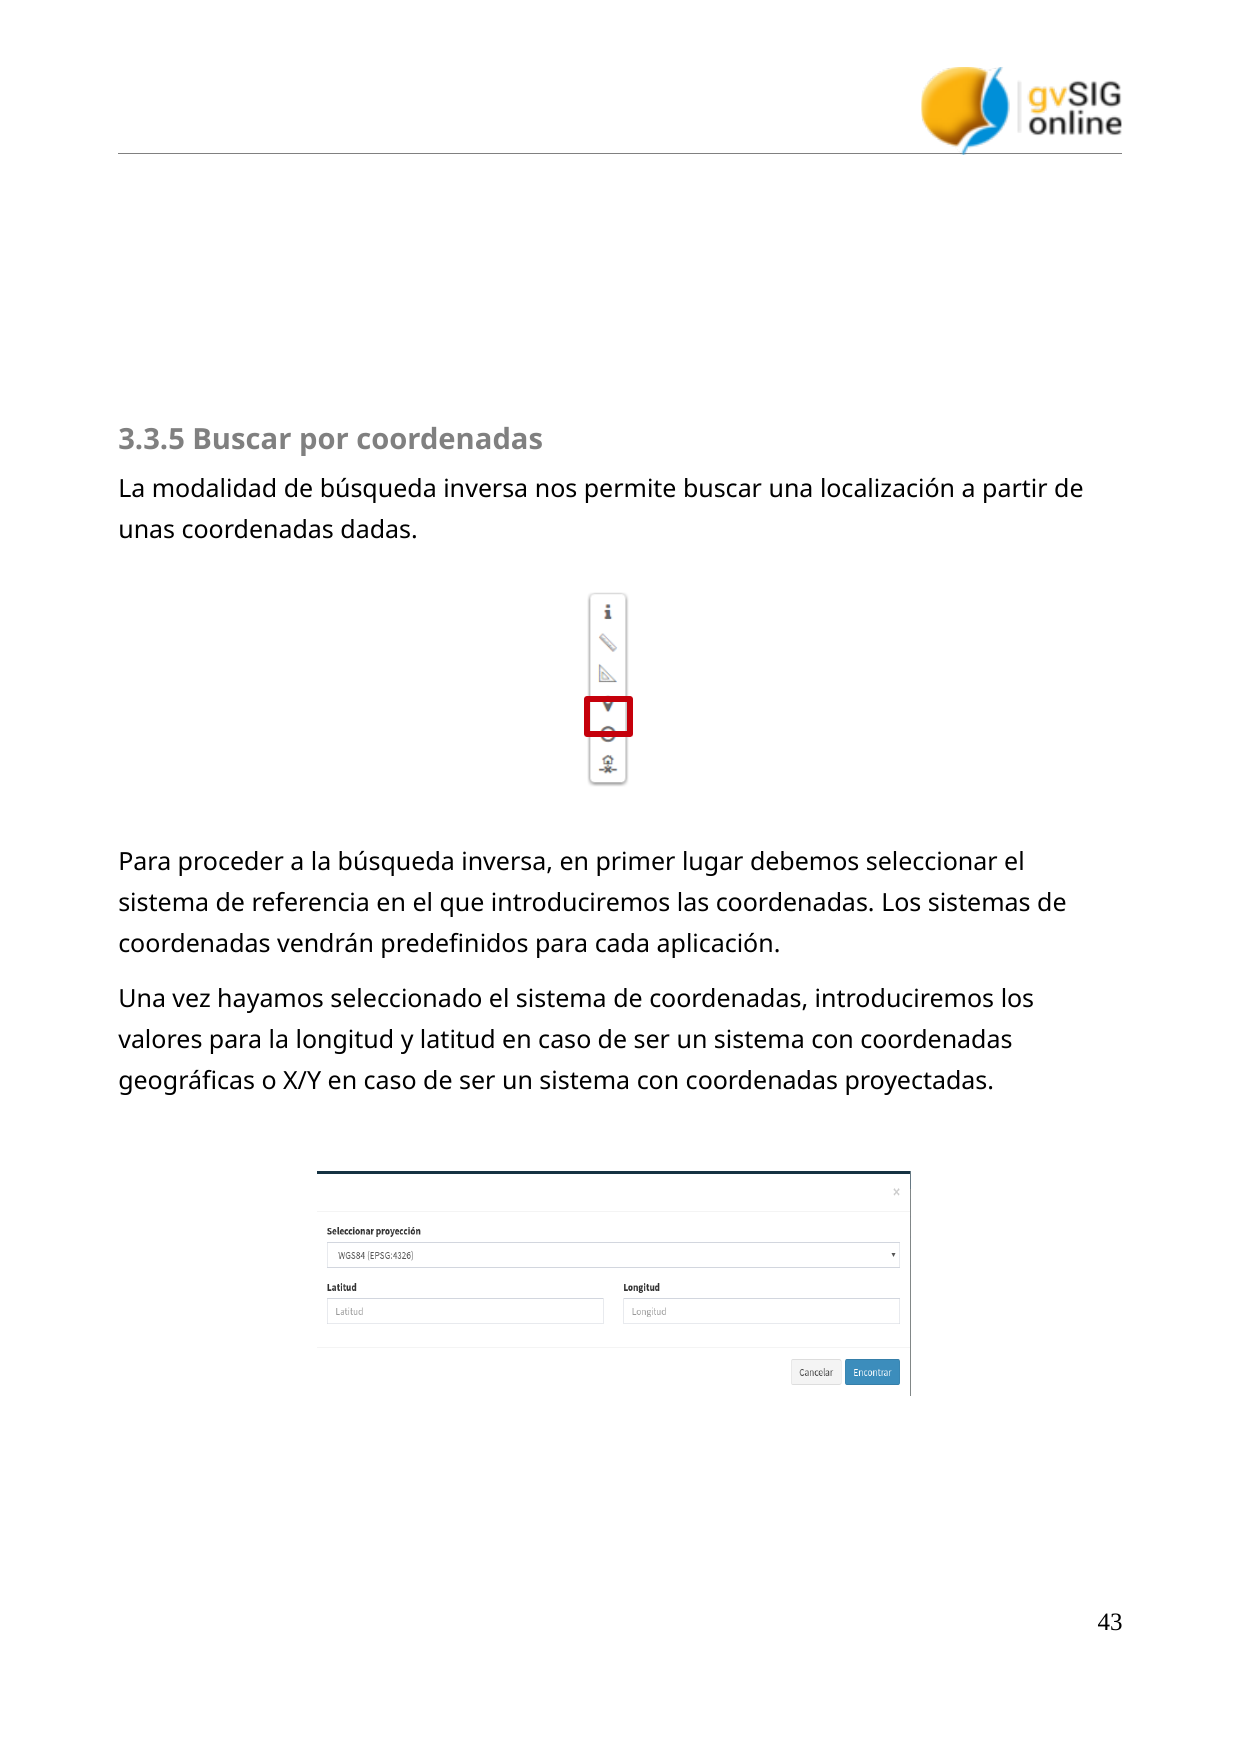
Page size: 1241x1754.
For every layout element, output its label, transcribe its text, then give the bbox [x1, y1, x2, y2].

text Para proceder a la búsqueda inversa, en primer lugar debemos seleccionar el sistema de referencia en el que introduciremos las coordenadas. Los sistemas de coordenadas vendrán predefinidos para cada aplicación. [118, 844, 1122, 960]
picture [586, 592, 631, 696]
text Una vez hayamos seleccionado el sistema de coordenadas, introduciremos los valores para la longitud y latitud en caso de ser un sistema con coordenadas geográficas o X/Y en caso de ser un sistema con coordenadas proyectadas. [118, 981, 1122, 1097]
picture [586, 737, 631, 788]
picture [921, 67, 1122, 155]
picture [590, 702, 627, 731]
subtitle 3.3.5 Buscar por coordenadas [118, 418, 1122, 458]
picture [317, 1171, 911, 1396]
text La modalidad de búsqueda inversa nos permite buscar una localización a partir de unas coordenadas dadas. [118, 471, 1122, 546]
